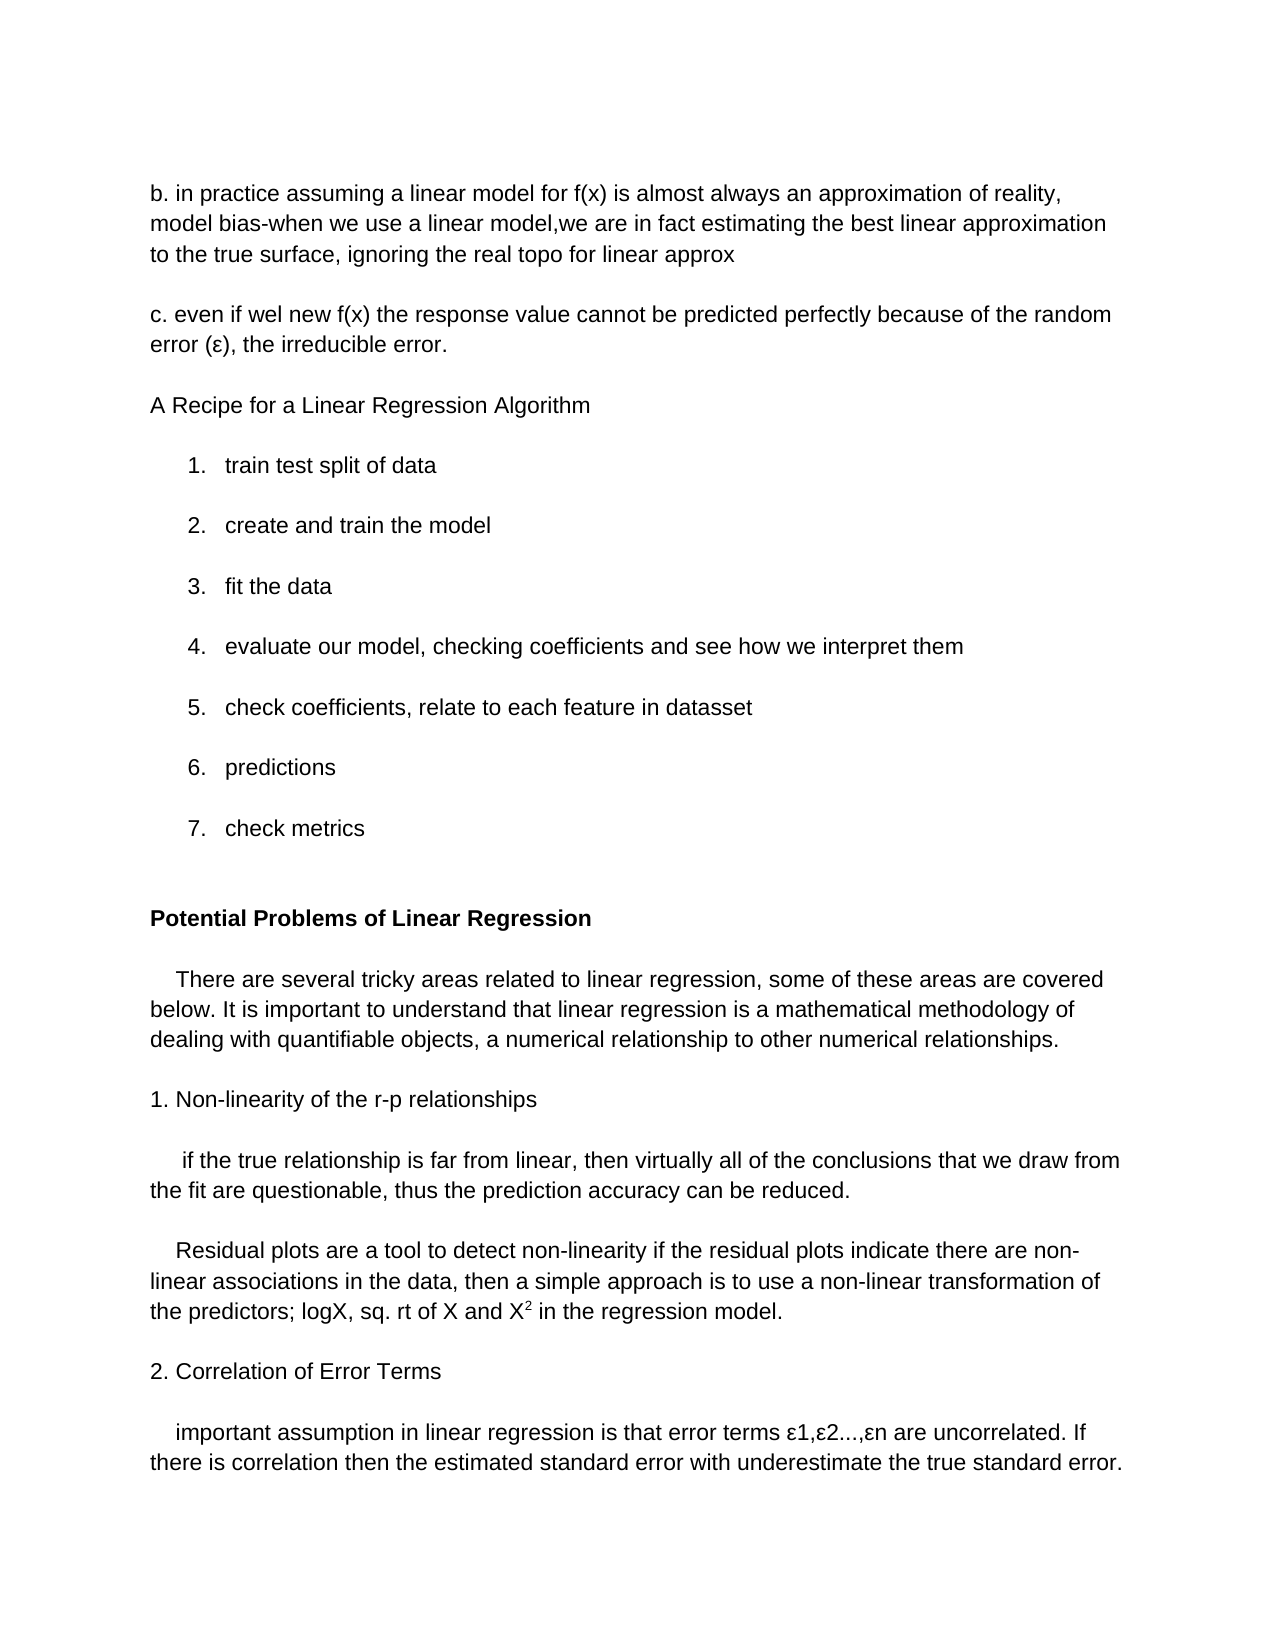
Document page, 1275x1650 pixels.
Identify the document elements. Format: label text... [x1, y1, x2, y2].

list fit the data [187, 573, 1125, 629]
list create and train the model [187, 512, 1125, 569]
list predictions [187, 754, 1125, 811]
list evaluate our model, checking coefficients and see how we interpret them [187, 633, 1125, 690]
text 1. Non-linearity of the r-p relationships [150, 1056, 1125, 1113]
text b. in practice assuming a linear model for f(x) is almost always an approximation of reality, model bias-when we use a linear model,we are in fact estimating the best linear approximation to the true surface, ignoring the real topo for linear approx c. even if wel new f(x) the response value cannot be predicted perfectly because of the random error (ε), the irreducible error. A Recipe for a Linear Regression Algorithm [150, 150, 1125, 448]
text There are several tricky areas related to linear regression, some of these areas are covered below. It is important to understand that linear regression is a mathematical methodology of dealing with quantifiable objects, a numerical relationship to other numerical relationships. [150, 966, 1125, 1052]
text 2. Correlation of Error Terms [150, 1358, 1125, 1415]
list check coefficients, relate to each feature in datasset [187, 694, 1125, 750]
text Potential Problems of Linear Regression [150, 905, 1125, 962]
text important assumption in linear regression is that error terms ε1,ε2...,εn are uncorrelated. If there is correlation then the estimated standard error with underestimate the true standard error. [150, 1419, 1125, 1475]
list check metrics [187, 814, 1125, 871]
list train test split of data [187, 452, 1125, 509]
text if the true relationship is far from linear, then virtually all of the conclusions that we draw from the fit are questionable, thus the prediction accuracy can be reduced. Residual plots are a tool to detect non-linearity if the residual plots indicate there are non-linear associations in the data, then a simple approach is to use a non-linear transformation of the predictors; logX, sq. rt of X and X2 in the regression model. [150, 1147, 1125, 1354]
